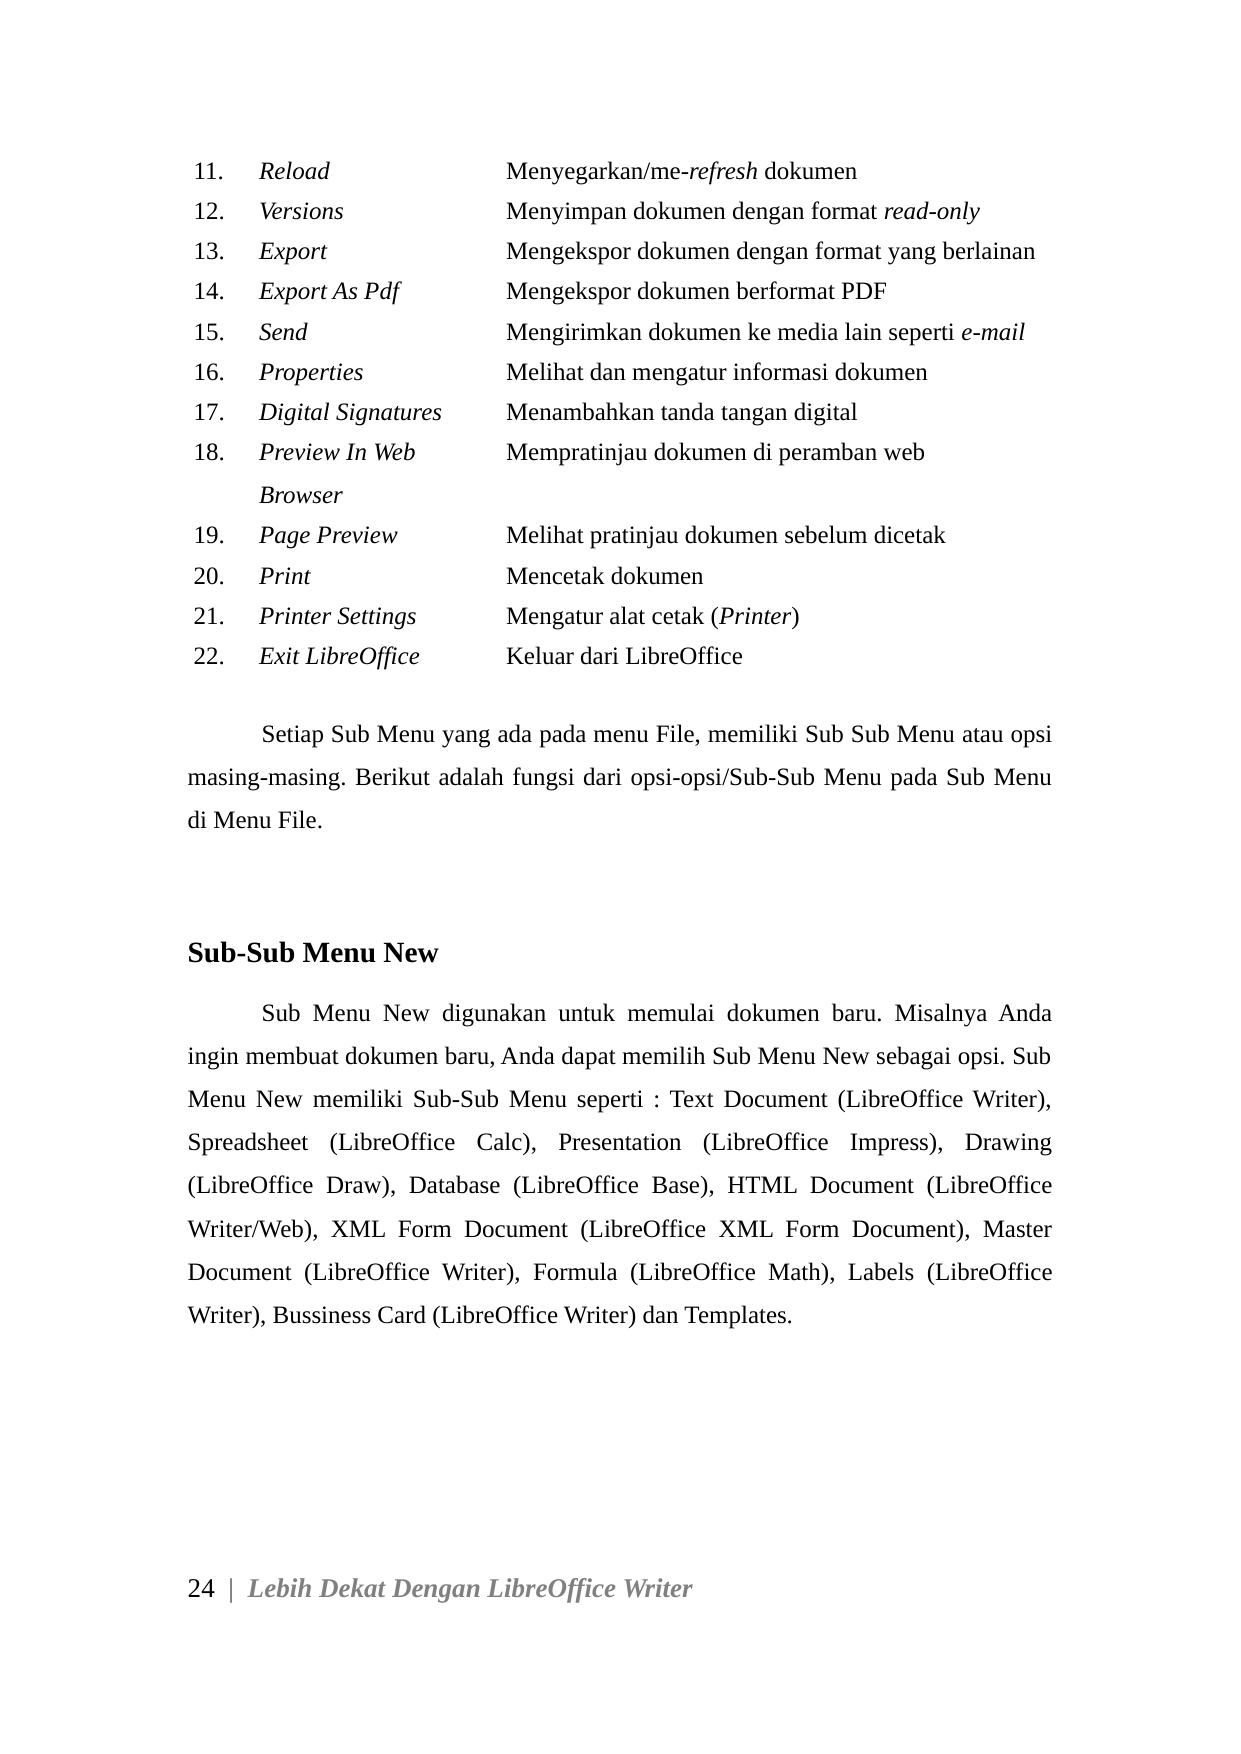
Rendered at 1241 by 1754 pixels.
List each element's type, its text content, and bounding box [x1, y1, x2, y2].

table_cell Menyimpan dokumen dengan format read-only [500, 190, 1050, 230]
table_cell Keluar dari LibreOffice [500, 635, 1050, 676]
table_cell 21. [188, 595, 253, 635]
table_cell Menambahkan tanda tangan digital [500, 391, 1050, 431]
table_cell 20. [188, 555, 253, 595]
table_cell Mengatur alat cetak (Printer) [500, 595, 1050, 635]
table_cell 16. [188, 351, 253, 391]
table_cell Print [253, 555, 500, 595]
table_cell Menyegarkan/me-refresh dokumen [500, 150, 1050, 190]
table_cell 13. [188, 230, 253, 271]
table_cell Melihat pratinjau dokumen sebelum dicetak [500, 515, 1050, 555]
table_cell Versions [253, 190, 500, 230]
table_cell 22. [188, 635, 253, 676]
table_cell Preview In Web Browser [253, 431, 500, 515]
table_cell Properties [253, 351, 500, 391]
table_cell Printer Settings [253, 595, 500, 635]
table_cell 15. [188, 311, 253, 351]
table_cell 11. [188, 150, 253, 190]
table_cell Mencetak dokumen [500, 555, 1050, 595]
table_cell Export [253, 230, 500, 271]
table_cell 12. [188, 190, 253, 230]
table_cell Send [253, 311, 500, 351]
table_cell Mengekspor dokumen berformat PDF [500, 271, 1050, 311]
table_cell 17. [188, 391, 253, 431]
text Setiap Sub Menu yang ada pada menu File, memiliki Sub Sub Menu atau opsi masing-masing. Berikut adalah fungsi dari opsi-opsi/Sub-Sub Menu pada Sub Menu di Menu File. [187, 719, 1053, 834]
table_cell Exit LibreOffice [253, 635, 500, 676]
subtitle Sub-Sub Menu New [187, 935, 1053, 969]
table_cell 19. [188, 515, 253, 555]
table_cell Melihat dan mengatur informasi dokumen [500, 351, 1050, 391]
table_cell Mengirimkan dokumen ke media lain seperti e-mail [500, 311, 1050, 351]
text Sub Menu New digunakan untuk memulai dokumen baru. Misalnya Anda ingin membuat dokumen baru, Anda dapat memilih Sub Menu New sebagai opsi. Sub Menu New memiliki Sub-Sub Menu seperti : Text Document (LibreOffice Writer), Spreadsheet (LibreOffice Calc), Presentation (LibreOffice Impress), Drawing (LibreOffice Draw), Database (LibreOffice Base), HTML Document (LibreOffice Writer/Web), XML Form Document (LibreOffice XML Form Document), Master Document (LibreOffice Writer), Formula (LibreOffice Math), Labels (LibreOffice Writer), Bussiness Card (LibreOffice Writer) dan Templates. [187, 998, 1053, 1329]
table_cell Mempratinjau dokumen di peramban web [500, 431, 1050, 515]
table_cell Export As Pdf [253, 271, 500, 311]
table_cell Page Preview [253, 515, 500, 555]
table_cell 18. [188, 431, 253, 515]
table_cell Mengekspor dokumen dengan format yang berlainan [500, 230, 1050, 271]
table_cell Digital Signatures [253, 391, 500, 431]
table_cell Reload [253, 150, 500, 190]
table_cell 14. [188, 271, 253, 311]
